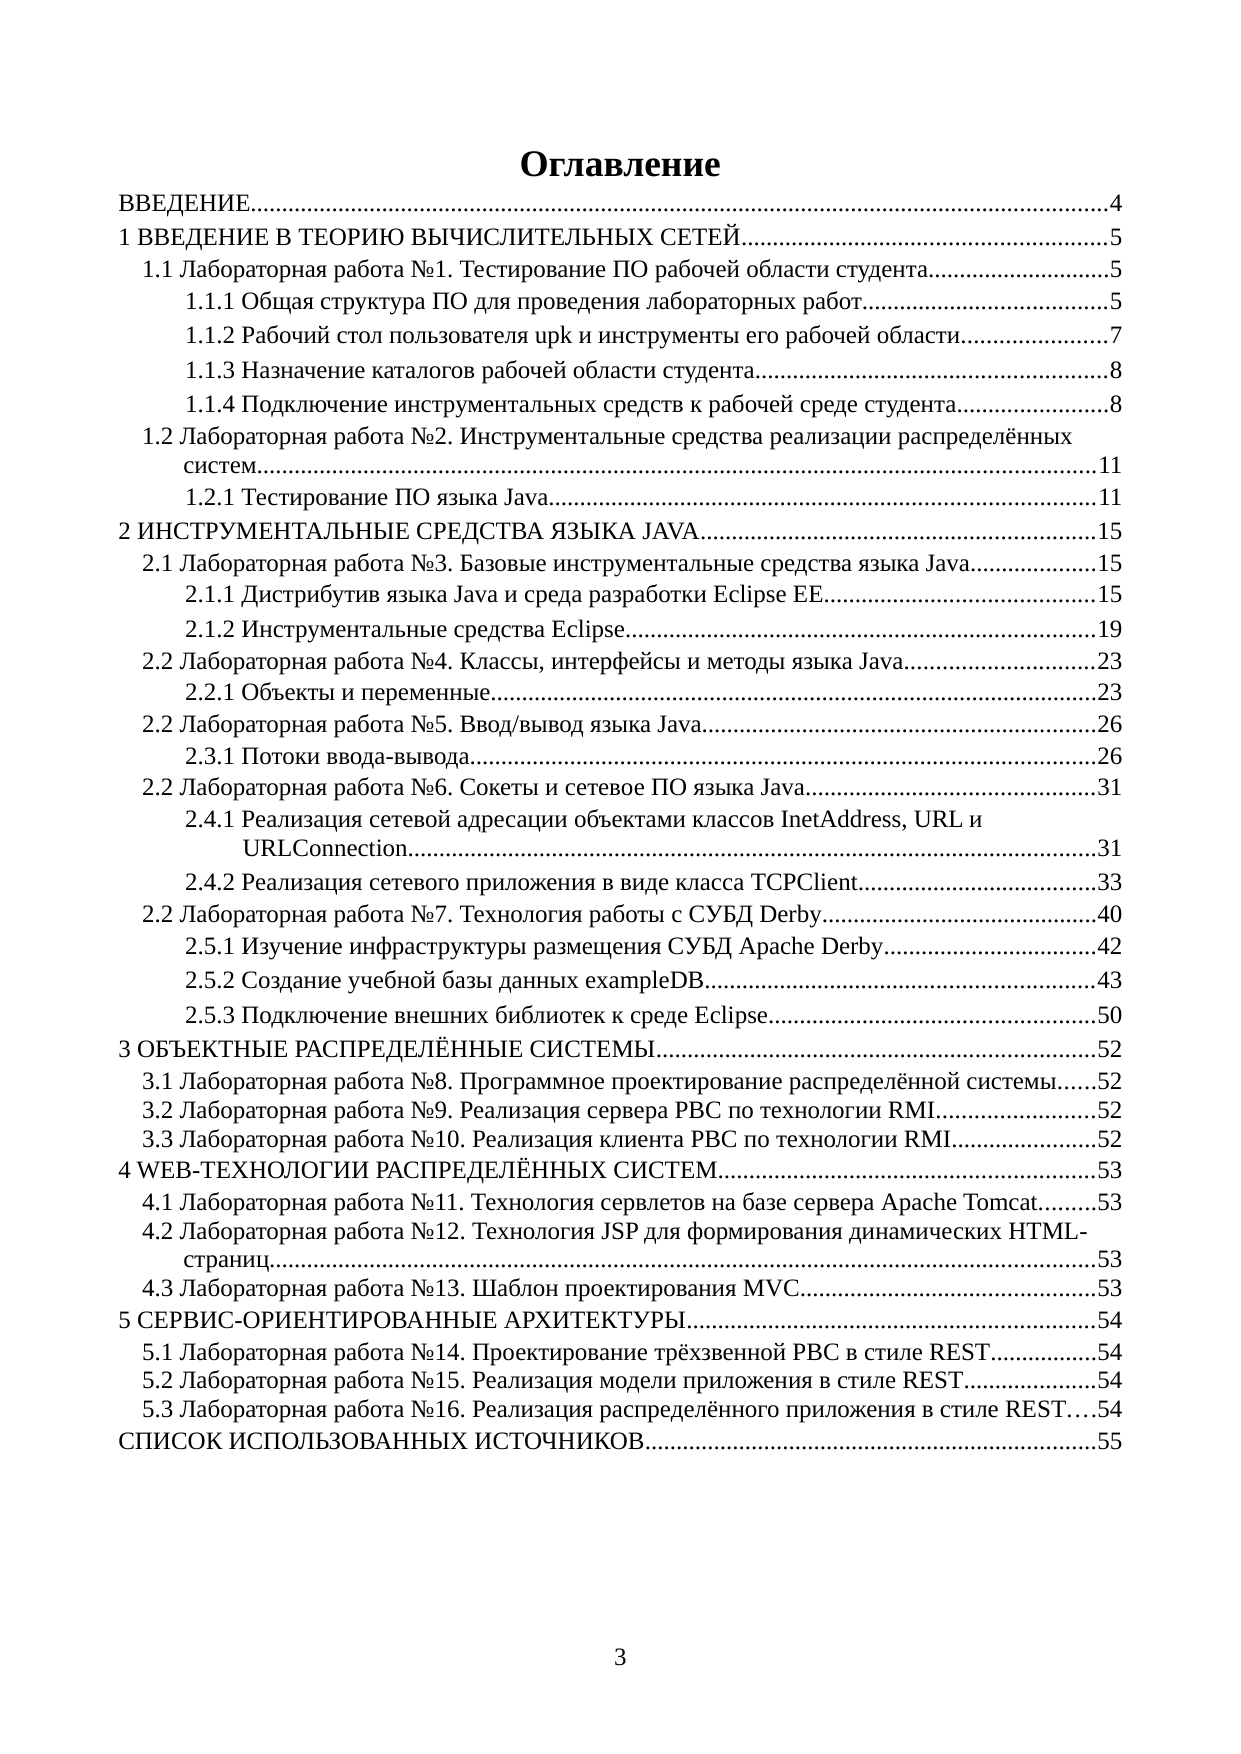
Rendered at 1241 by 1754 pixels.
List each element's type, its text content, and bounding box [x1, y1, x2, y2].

text 4.3 Лабораторная работа №13. Шаблон проектирования MVC 53 [142, 1273, 1122, 1302]
text 2.2.1 Объекты и переменные 23 [185, 677, 1122, 706]
text 4.2 Лабораторная работа №12. Технология JSP для формирования динамических HTML-страниц 53 [142, 1216, 1122, 1273]
text 3.2 Лабораторная работа №9. Реализация сервера РВС по технологии RMI 52 [142, 1095, 1122, 1124]
text 4 WEB-ТЕХНОЛОГИИ РАСПРЕДЕЛЁННЫХ СИСТЕМ 53 [118, 1155, 1122, 1184]
text 1.1.4 Подключение инструментальных средств к рабочей среде студента 8 [185, 389, 1122, 418]
text 2.2 Лабораторная работа №7. Технология работы с СУБД Derby 40 [142, 899, 1122, 928]
text 2.2 Лабораторная работа №5. Ввод/вывод языка Java 26 [142, 709, 1122, 738]
text 2.3.1 Потоки ввода-вывода 26 [185, 741, 1122, 769]
text 2.4.1 Реализация сетевой адресации объектами классов InetAddress, URL и URLConnection 31 [185, 804, 1122, 862]
text 5.1 Лабораторная работа №14. Проектирование трёхзвенной РВС в стиле REST 54 [142, 1337, 1122, 1365]
text 1.2.1 Тестирование ПО языка Java 11 [185, 482, 1122, 510]
text 4.1 Лабораторная работа №11. Технология сервлетов на базе сервера Apache Tomcat 53 [142, 1187, 1122, 1216]
text 2.1.1 Дистрибутив языка Java и среда разработки Eclipse EE 15 [185, 579, 1122, 608]
text 1.2 Лабораторная работа №2. Инструментальные средства реализации распределённых систем 11 [142, 421, 1122, 479]
text 3.1 Лабораторная работа №8. Программное проектирование распределённой системы 52 [142, 1066, 1122, 1095]
text 2.4.2 Реализация сетевого приложения в виде класса TCPClient 33 [185, 867, 1122, 896]
text 2.5.2 Создание учебной базы данных exampleDB 43 [185, 965, 1122, 994]
text 2.2 Лабораторная работа №4. Классы, интерфейсы и методы языка Java 23 [142, 646, 1122, 674]
text 1.1 Лабораторная работа №1. Тестирование ПО рабочей области студента 5 [142, 254, 1122, 283]
text 5.3 Лабораторная работа №16. Реализация распределённого приложения в стиле REST 54 [142, 1394, 1122, 1423]
subtitle Оглавление [118, 142, 1122, 185]
text ВВЕДЕНИЕ 4 [118, 188, 1122, 217]
text СПИСОК ИСПОЛЬЗОВАННЫХ ИСТОЧНИКОВ 55 [118, 1426, 1122, 1454]
text 2 ИНСТРУМЕНТАЛЬНЫЕ СРЕДСТВА ЯЗЫКА JAVA 15 [118, 516, 1122, 545]
text 5 СЕРВИС-ОРИЕНТИРОВАННЫЕ АРХИТЕКТУРЫ 54 [118, 1305, 1122, 1334]
text 1 ВВЕДЕНИЕ В ТЕОРИЮ ВЫЧИСЛИТЕЛЬНЫХ СЕТЕЙ 5 [118, 222, 1122, 251]
text 2.1 Лабораторная работа №3. Базовые инструментальные средства языка Java 15 [142, 548, 1122, 577]
text 3 ОБЪЕКТНЫЕ РАСПРЕДЕЛЁННЫЕ СИСТЕМЫ 52 [118, 1034, 1122, 1063]
text 2.5.3 Подключение внешних библиотек к среде Eclipse 50 [185, 1000, 1122, 1029]
text 2.1.2 Инструментальные средства Eclipse 19 [185, 614, 1122, 643]
text 2.5.1 Изучение инфраструктуры размещения СУБД Apache Derby 42 [185, 931, 1122, 959]
text 3.3 Лабораторная работа №10. Реализация клиента РВС по технологии RMI 52 [142, 1124, 1122, 1152]
text 2.2 Лабораторная работа №6. Сокеты и сетевое ПО языка Java 31 [142, 772, 1122, 801]
text 5.2 Лабораторная работа №15. Реализация модели приложения в стиле REST 54 [142, 1365, 1122, 1394]
text 1.1.1 Общая структура ПО для проведения лабораторных работ 5 [185, 286, 1122, 314]
text 1.1.3 Назначение каталогов рабочей области студента 8 [185, 355, 1122, 384]
text 1.1.2 Рабочий стол пользователя upk и инструменты его рабочей области 7 [185, 320, 1122, 349]
